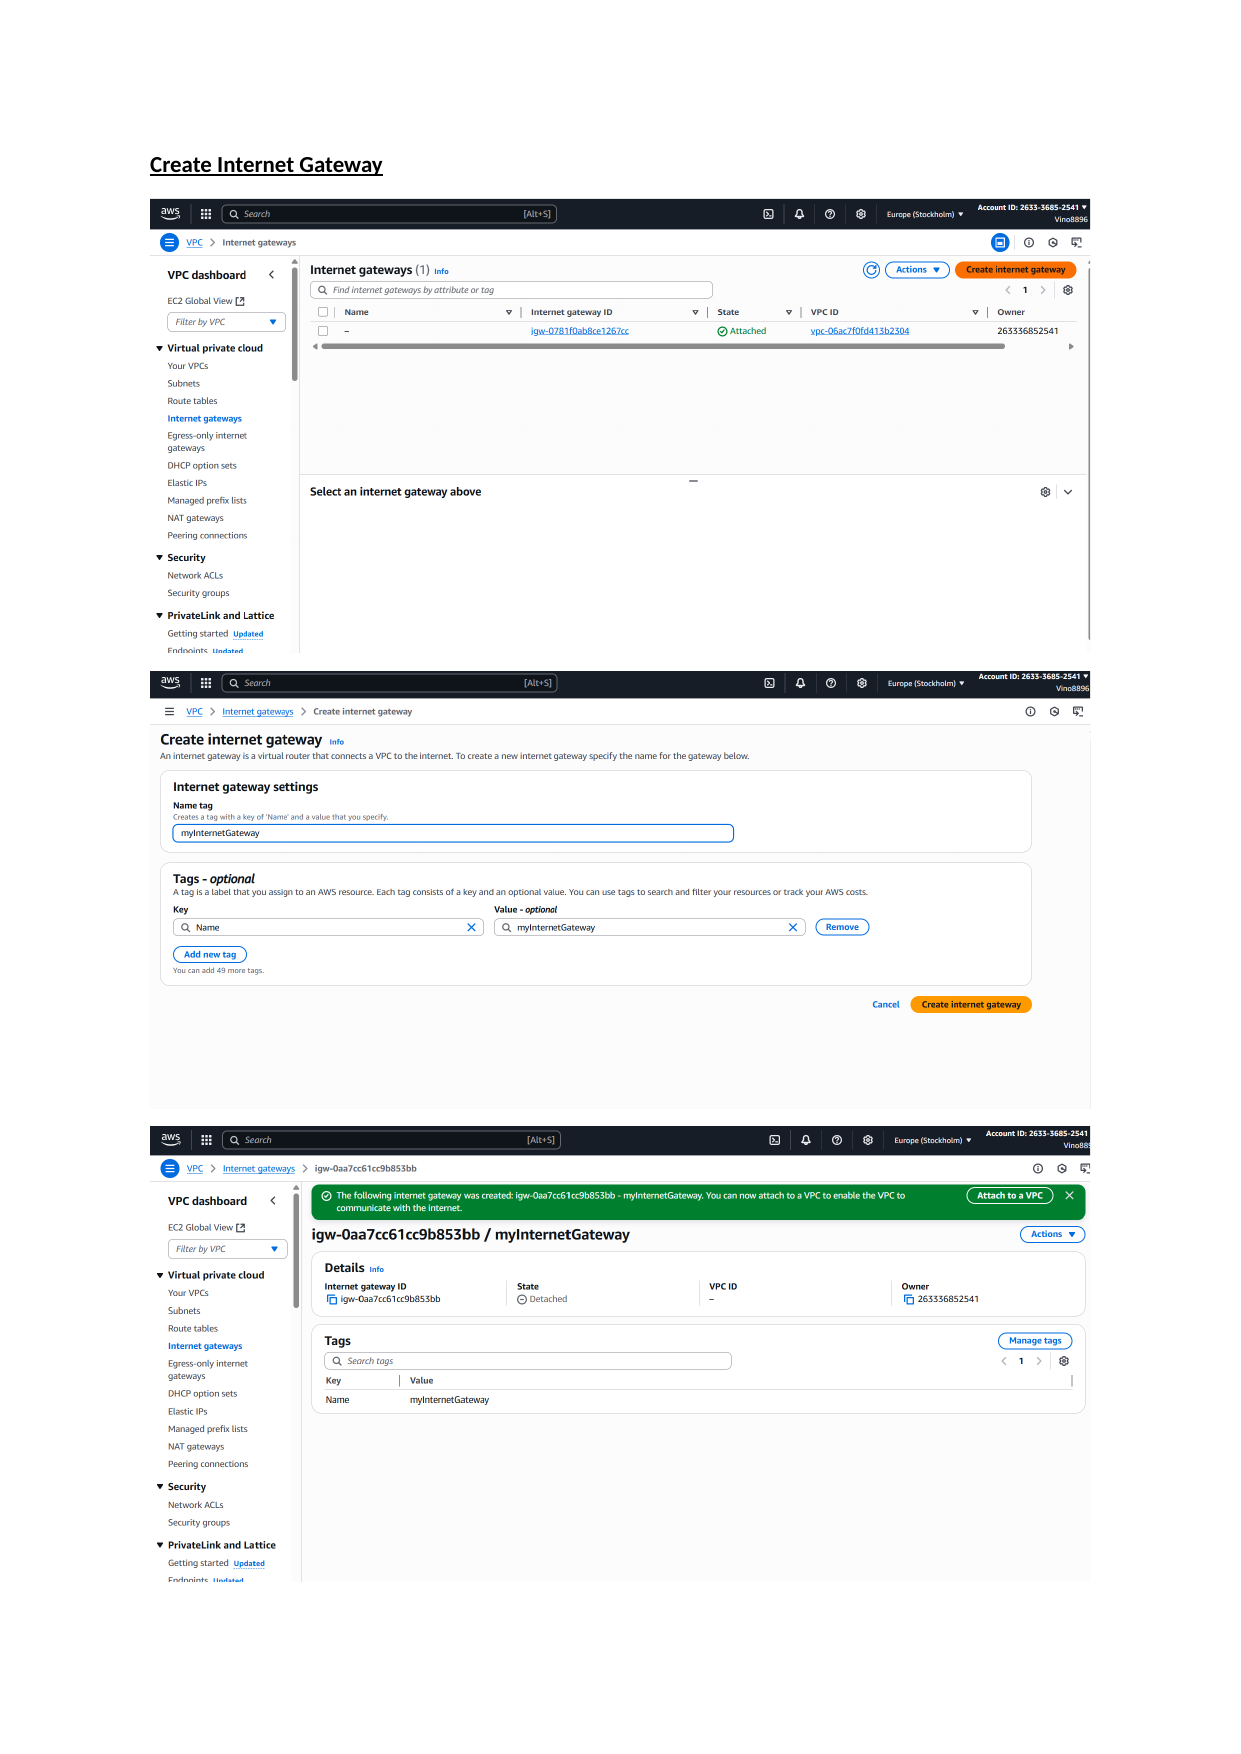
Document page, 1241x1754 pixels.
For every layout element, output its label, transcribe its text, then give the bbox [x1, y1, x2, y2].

text Create Internet Gateway [150, 150, 1090, 178]
